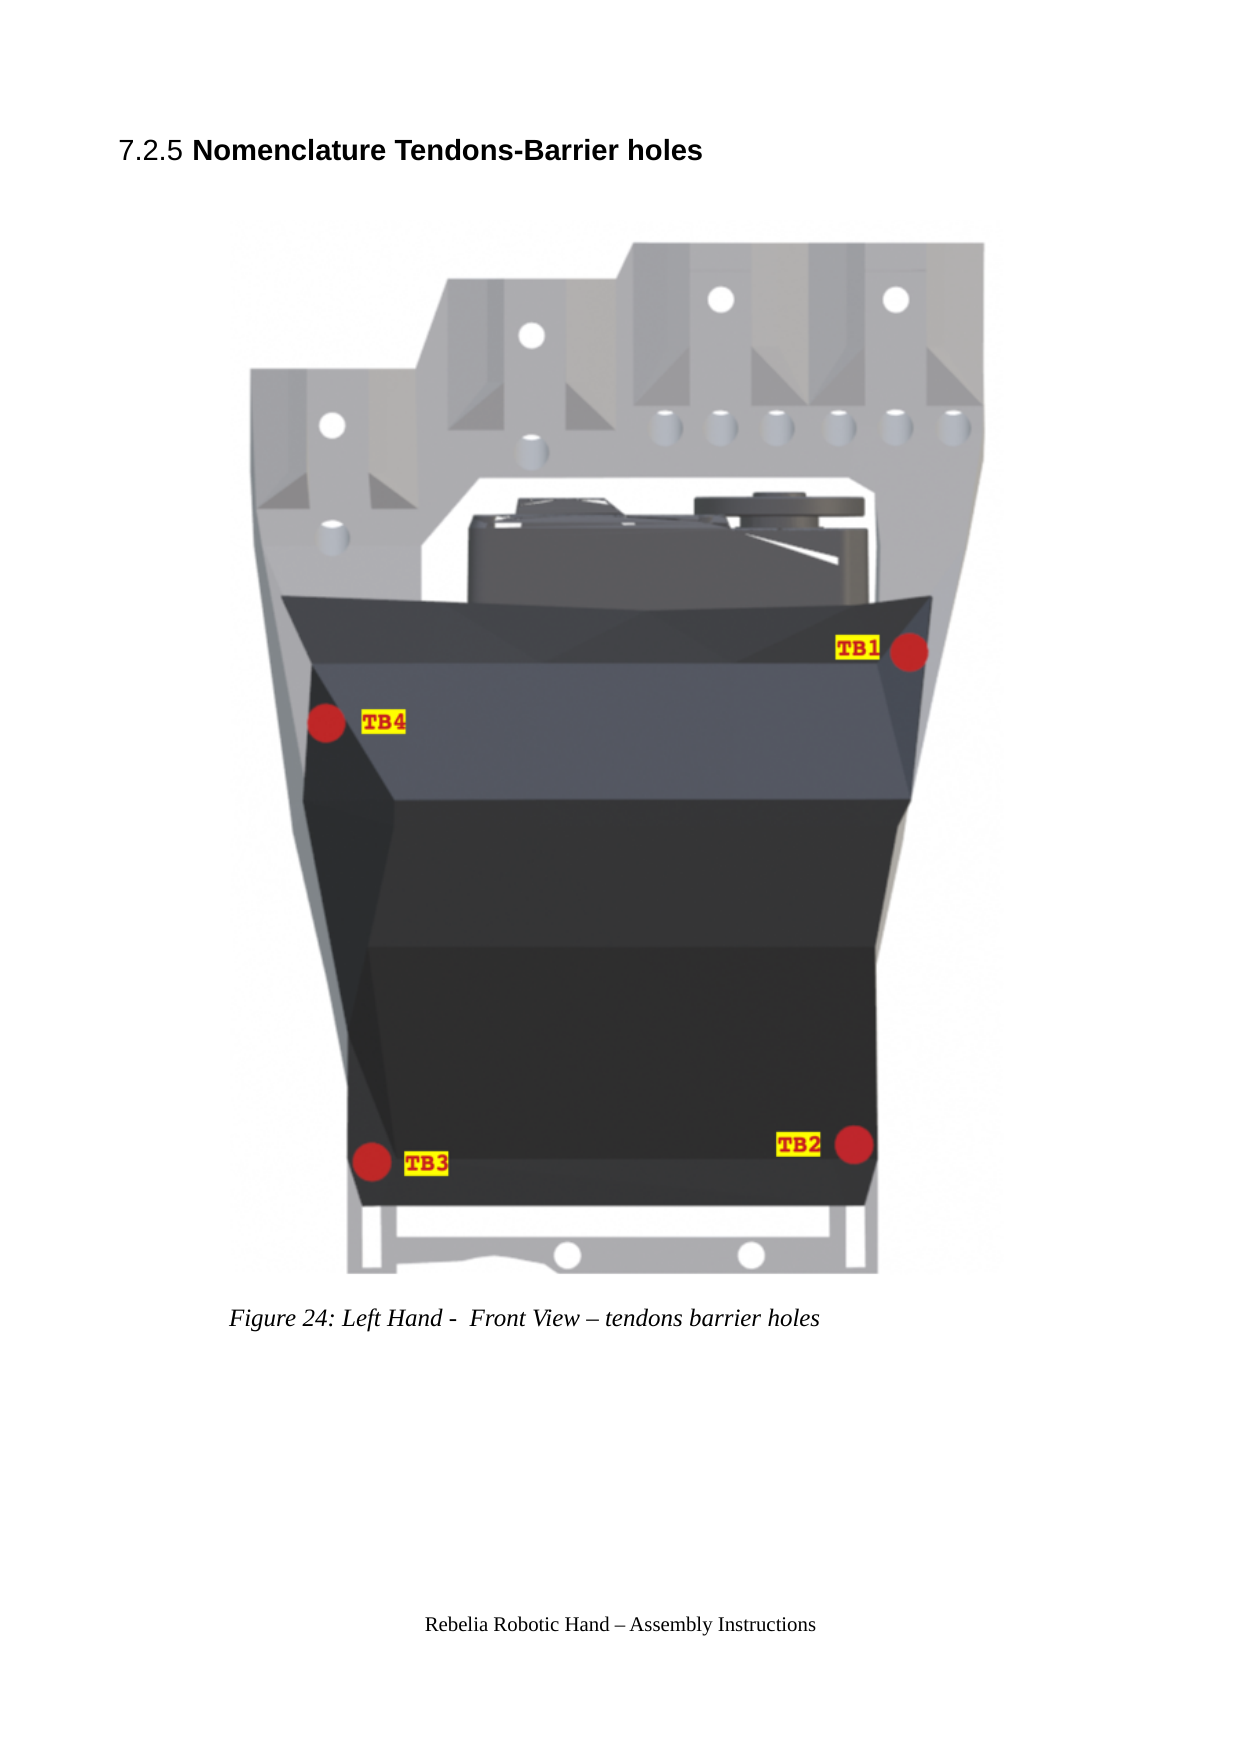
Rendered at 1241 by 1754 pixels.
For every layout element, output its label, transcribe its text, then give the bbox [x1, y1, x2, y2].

subtitle Nomenclature Tendons-Barrier holes [118, 133, 1123, 166]
text Figure 24: Left Hand - Front View – tendons barrier holes [229, 1303, 1012, 1332]
picture [228, 220, 1012, 1303]
